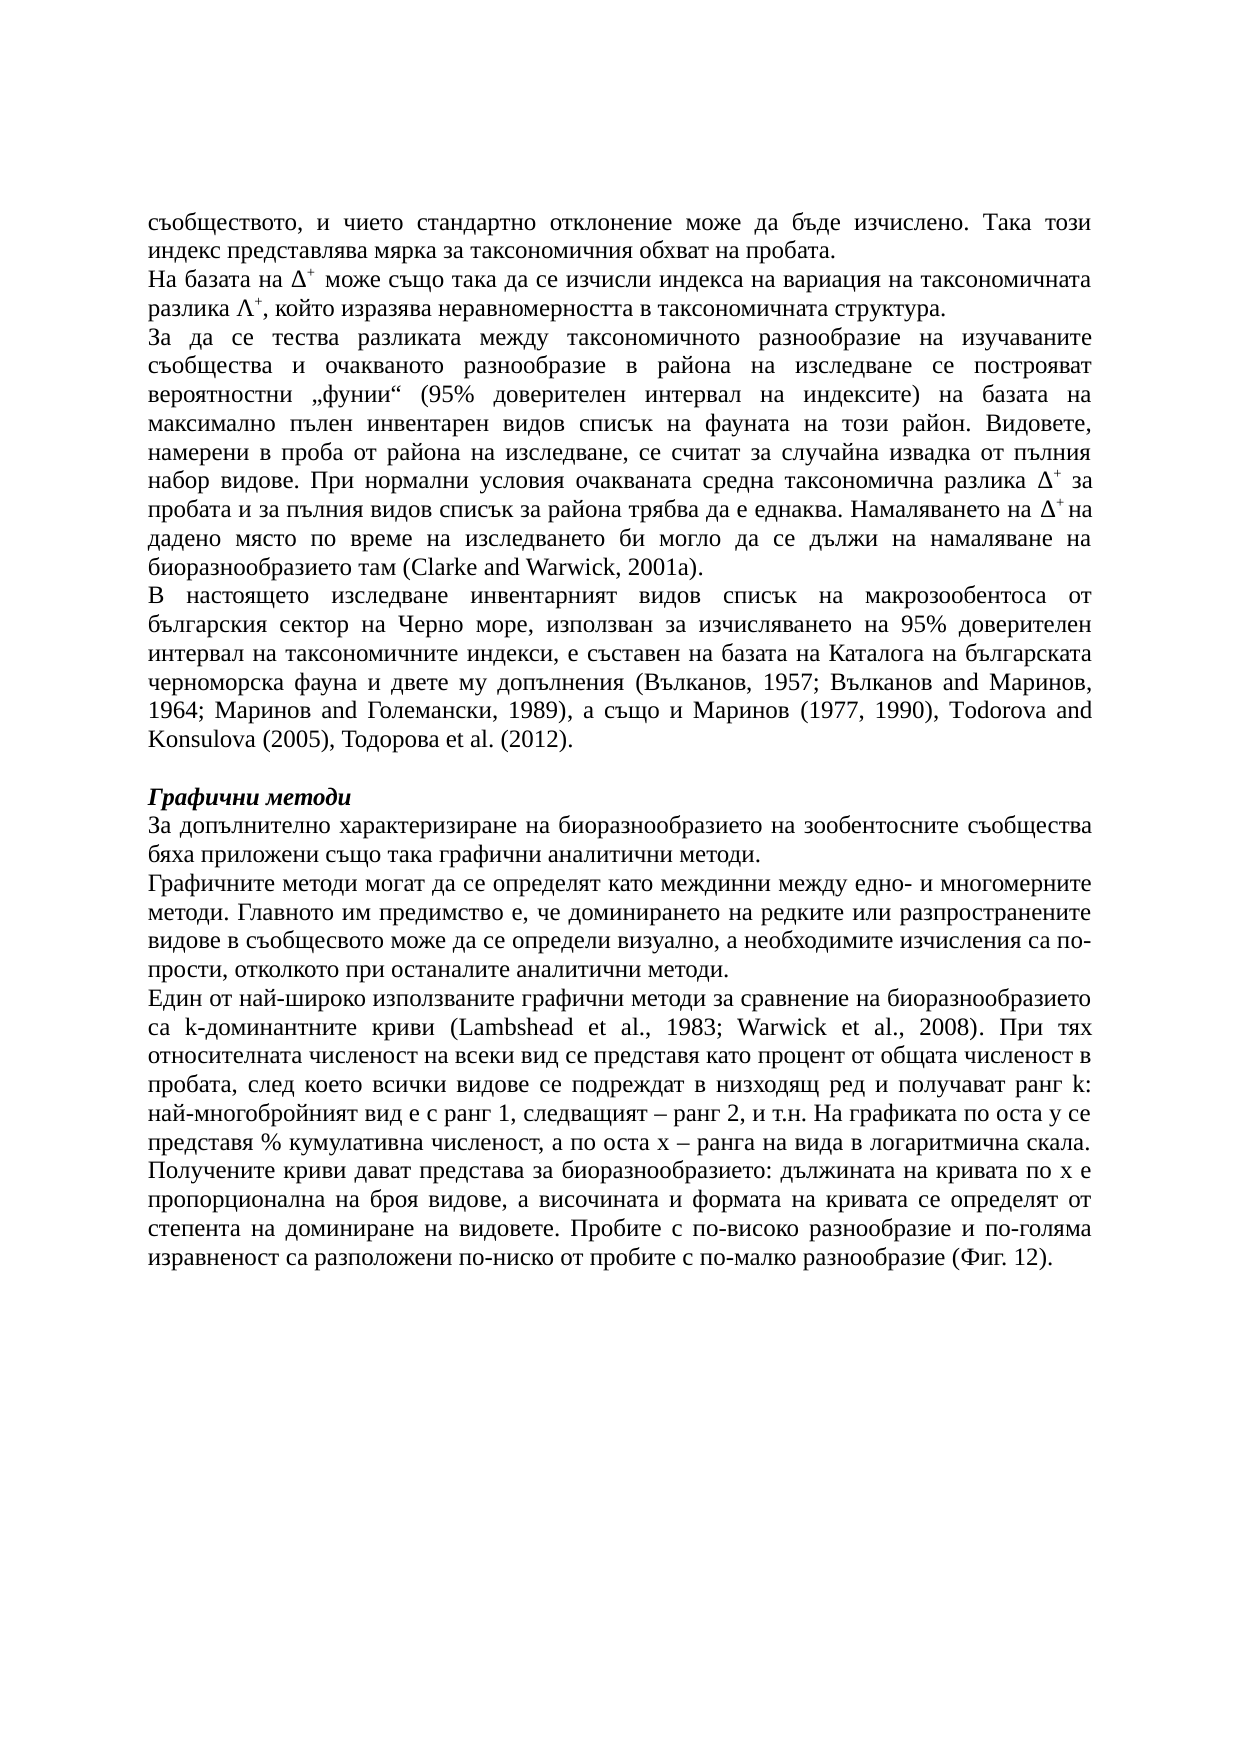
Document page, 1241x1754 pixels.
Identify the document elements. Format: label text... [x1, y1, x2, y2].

text В настоящето изследване инвентарният видов списък на макрозообентоса от българския сектор на Черно море, използван за изчисляването на 95% доверителен интервал на таксономичните индекси, е съставен на базата на Каталога на българската черноморска фауна и двете му допълнения (Вълканов, 1957; Вълканов and Маринов, 1964; Маринов and Големански, 1989), а също и Маринов (1977, 1990), Todorova and Konsulova (2005), Тодорова et al. (2012). [148, 580, 1093, 753]
text За допълнително характеризиране на биоразнообразието на зообентосните съобщества бяха приложени също така графични аналитични методи. [148, 810, 1093, 868]
text За да се тества разликата между таксономичното разнообразие на изучаваните съобщества и очакваното разнообразие в района на изследване се построяват вероятностни „фунии“ (95% доверителен интервал на индексите) на базата на максимално пълен инвентарен видов списък на фауната на този район. Видовете, намерени в проба от района на изследване, се считат за случайна извадка от пълния набор видове. При нормални условия очакваната средна таксономична разлика Δ+ за пробата и за пълния видов списък за района трябва да е еднаква. Намаляването на Δ+ на дадено място по време на изследването би могло да се дължи на намаляване на биоразнообразието там (Clarke and Warwick, 2001a). [148, 322, 1093, 580]
text Графични методи [148, 782, 1093, 810]
text Графичните методи могат да се определят като междинни между едно- и многомерните методи. Главното им предимство е, че доминирането на редките или разпространените видове в съобщесвото може да се определи визуално, а необходимите изчисления са по-прости, отколкото при останалите аналитични методи. [148, 868, 1093, 983]
text Един от най-широко използваните графични методи за сравнение на биоразнообразието са k-доминантните криви (Lambshead et al., 1983; Warwick et al., 2008). При тях относителната численост на всеки вид се представя като процент от общата численост в пробата, след което всички видове се подреждат в низходящ ред и получават ранг k: най-многобройният вид е с ранг 1, следващият – ранг 2, и т.н. На графиката по оста y се представя % кумулативна численост, а по оста x – ранга на вида в логаритмична скала. Получените криви дават представа за биоразнообразието: дължината на кривата по х е пропорционална на броя видове, а височината и формата на кривата се определят от степента на доминиране на видовете. Пробите с по-високо разнообразие и по-голяма изравненост са разположени по-ниско от пробите с по-малко разнообразие (Фиг. 12). [148, 983, 1093, 1270]
text На базата на Δ+ може също така да се изчисли индекса на вариация на таксономичната разлика Λ+, който изразява неравномерността в таксономичната структура. [148, 264, 1093, 322]
text съобществото, и чието стандартно отклонение може да бъде изчислено. Така този индекс представлява мярка за таксономичния обхват на пробата. [148, 207, 1093, 264]
